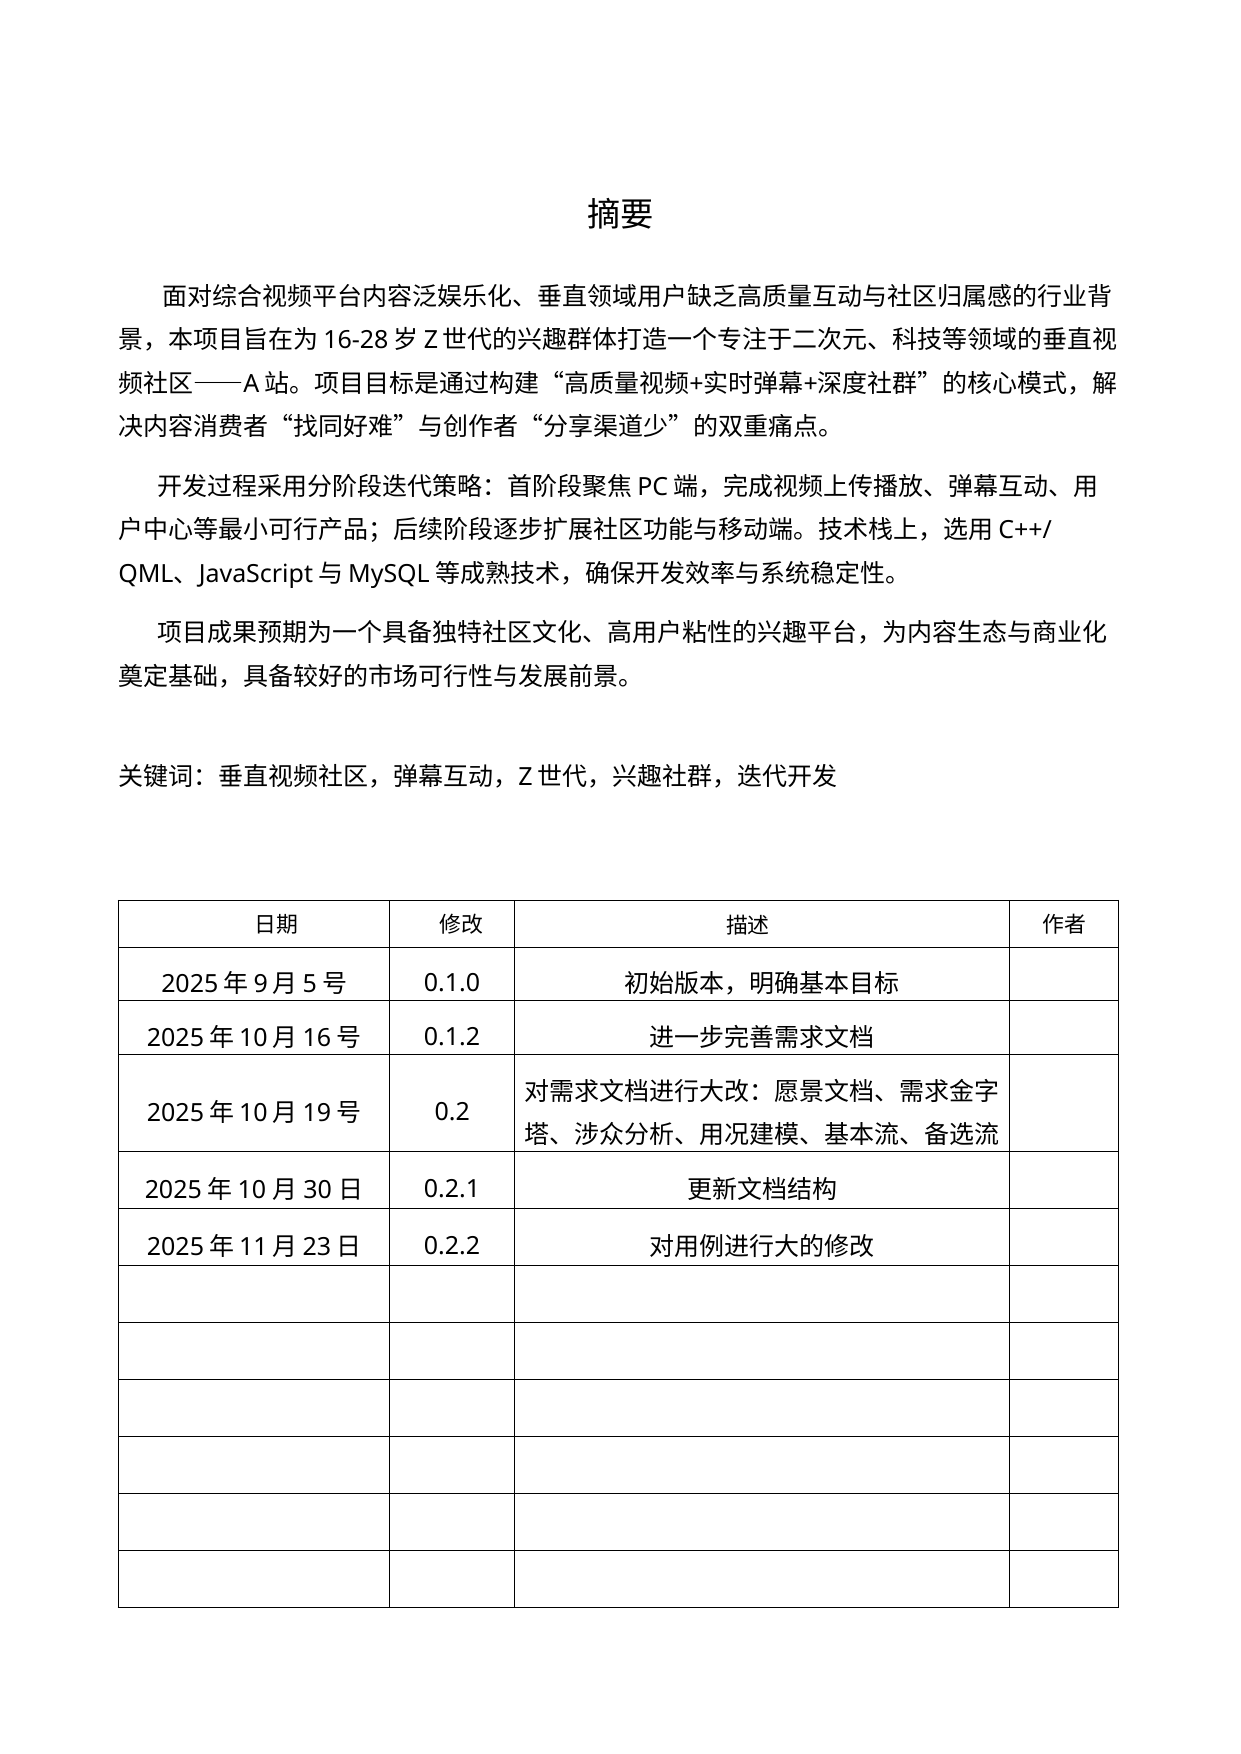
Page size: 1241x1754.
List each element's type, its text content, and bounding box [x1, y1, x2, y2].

table_cell [119, 1266, 389, 1322]
table_cell [1010, 1437, 1118, 1493]
text 关键词：垂直视频社区，弹幕互动，Z世代，兴趣社群，迭代开发 [118, 757, 1122, 793]
table_cell [1010, 1055, 1118, 1151]
table_cell 初始版本，明确基本目标 [515, 948, 1009, 1000]
table_cell 0.1.0 [390, 948, 514, 1000]
table_header 日期 [119, 901, 389, 947]
table_cell [515, 1323, 1009, 1379]
table_cell 对用例进行大的修改 [515, 1209, 1009, 1265]
table_cell [119, 1437, 389, 1493]
table_cell [1010, 1380, 1118, 1436]
table_cell 0.2.2 [390, 1209, 514, 1265]
table_cell [1010, 1152, 1118, 1208]
table_cell [119, 1551, 389, 1607]
table_cell [1010, 948, 1118, 1000]
text 开发过程采用分阶段迭代策略：首阶段聚焦PC端，完成视频上传播放、弹幕互动、用户中心等最小可行产品；后续阶段逐步扩展社区功能与移动端。技术栈上，选用C++/QML、JavaScript与MySQL等成熟技术，确保开发效率与系统稳定性。 [118, 466, 1122, 589]
table_cell 2025年9月5号 [119, 948, 389, 1000]
table_cell [1010, 1323, 1118, 1379]
table_cell [390, 1437, 514, 1493]
table_header 修改 [390, 901, 514, 947]
table_cell 更新文档结构 [515, 1152, 1009, 1208]
table_cell 对需求文档进行大改：愿景文档、需求金字塔、涉众分析、用况建模、基本流、备选流 [515, 1055, 1009, 1151]
table_cell [390, 1323, 514, 1379]
table_cell [119, 1323, 389, 1379]
table_cell [515, 1380, 1009, 1436]
table_cell 0.1.2 [390, 1001, 514, 1054]
text 面对综合视频平台内容泛娱乐化、垂直领域用户缺乏高质量互动与社区归属感的行业背景，本项目旨在为16-28岁Z世代的兴趣群体打造一个专注于二次元、科技等领域的垂直视频社区——A站。项目目标是通过构建“高质量视频+实时弹幕+深度社群”的核心模式，解决内容消费者“找同好难”与创作者“分享渠道少”的双重痛点。 [118, 276, 1122, 443]
table_cell [390, 1380, 514, 1436]
table_cell 0.2.1 [390, 1152, 514, 1208]
table_cell [515, 1494, 1009, 1549]
text 项目成果预期为一个具备独特社区文化、高用户粘性的兴趣平台，为内容生态与商业化奠定基础，具备较好的市场可行性与发展前景。 [118, 613, 1122, 692]
table_cell 进一步完善需求文档 [515, 1001, 1009, 1054]
table_cell 2025年10月16号 [119, 1001, 389, 1054]
table_cell [515, 1437, 1009, 1493]
table_cell 2025年 10 月 30 日 [119, 1152, 389, 1208]
table_cell [1010, 1551, 1118, 1607]
table_cell [119, 1494, 389, 1549]
table_cell 2025年10月19号 [119, 1055, 389, 1151]
table_cell [119, 1380, 389, 1436]
table_cell [1010, 1001, 1118, 1054]
table_cell [390, 1551, 514, 1607]
subtitle 摘要 [118, 188, 1122, 236]
table_cell [390, 1266, 514, 1322]
table_header 描述 [515, 901, 1009, 947]
table_cell [1010, 1494, 1118, 1549]
table_cell 0.2 [390, 1055, 514, 1151]
table_cell [1010, 1209, 1118, 1265]
table_header 作者 [1010, 901, 1118, 947]
table_cell 2025年11月23日 [119, 1209, 389, 1265]
table_cell [390, 1494, 514, 1549]
table_cell [1010, 1266, 1118, 1322]
table_cell [515, 1551, 1009, 1607]
table_cell [515, 1266, 1009, 1322]
